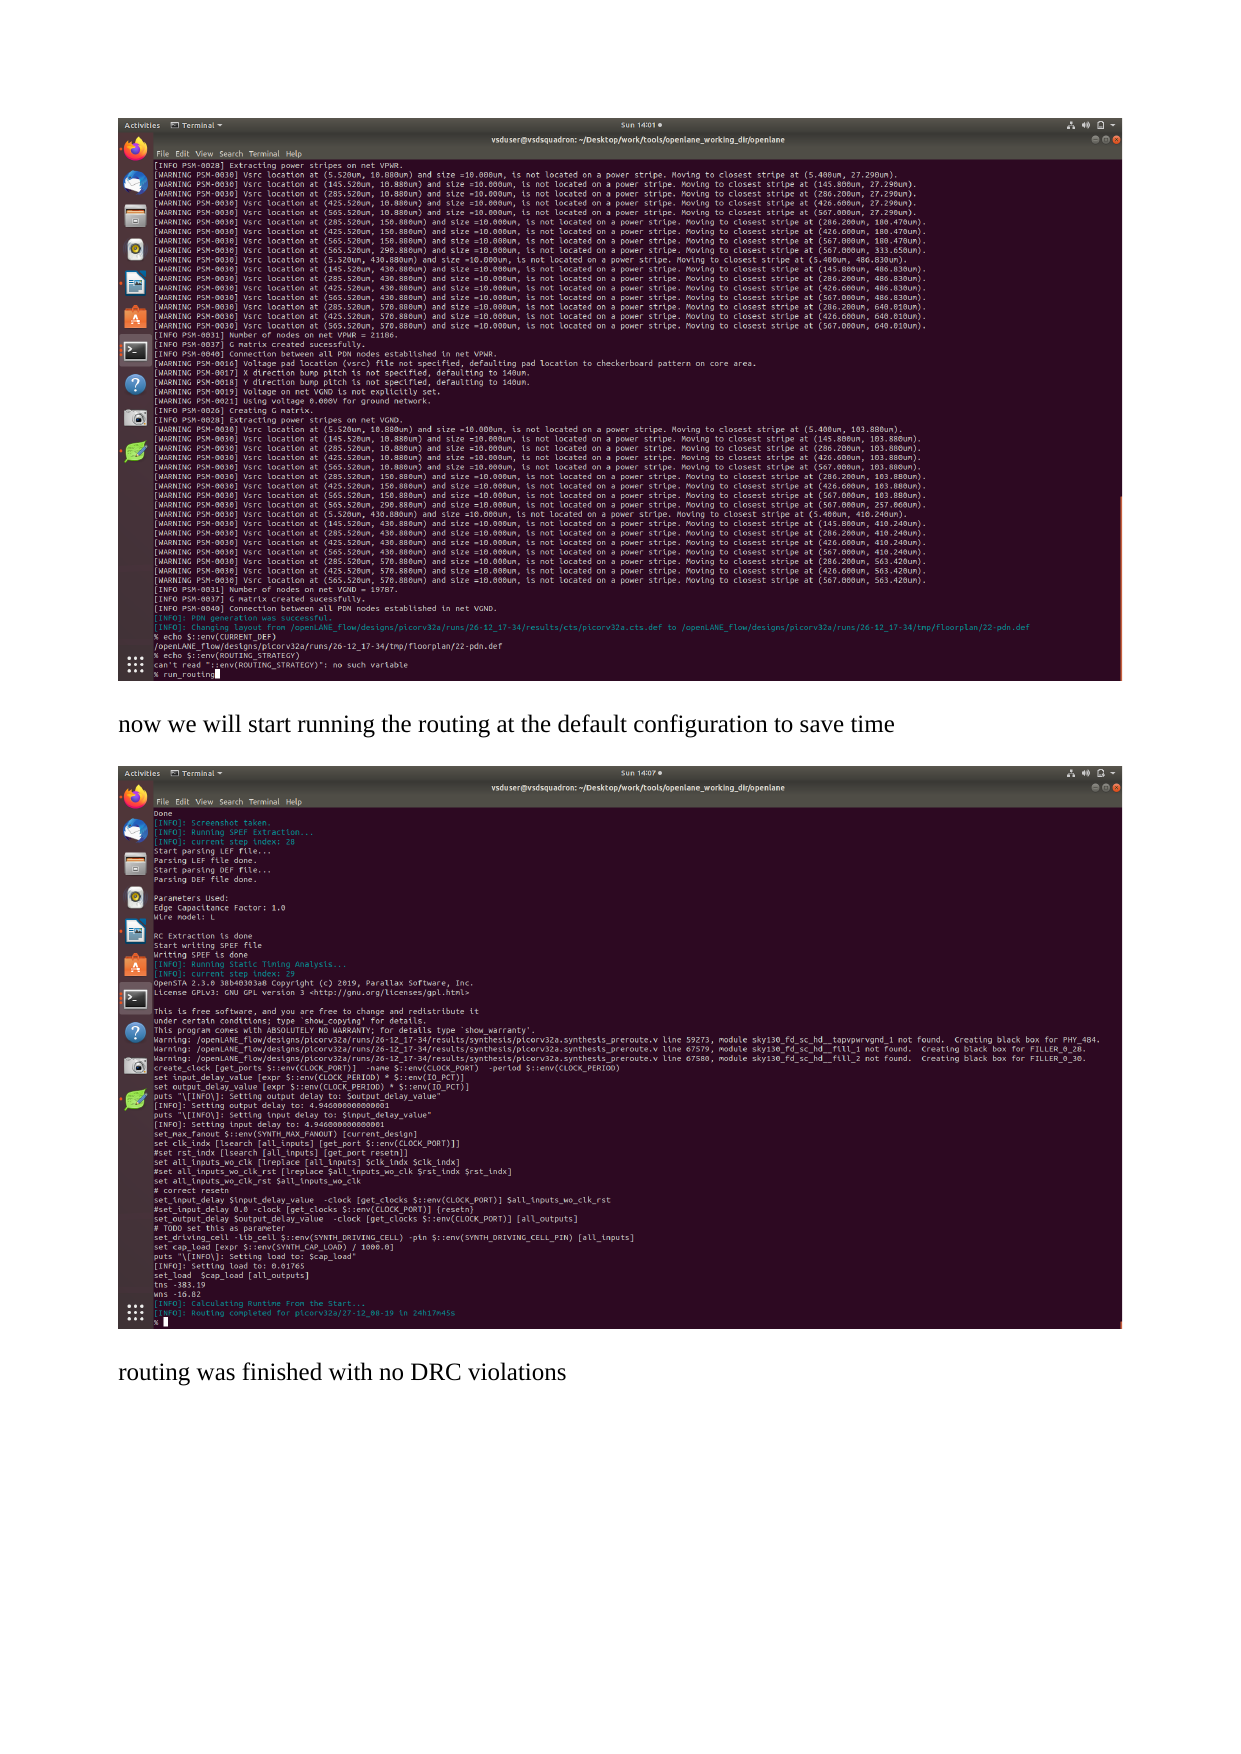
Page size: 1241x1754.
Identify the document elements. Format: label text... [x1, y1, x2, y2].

text now we will start running the routing at the default configuration to save time [118, 709, 1122, 738]
picture [118, 118, 1123, 681]
text routing was finished with no DRC violations [118, 1357, 1122, 1386]
picture [118, 766, 1123, 1329]
